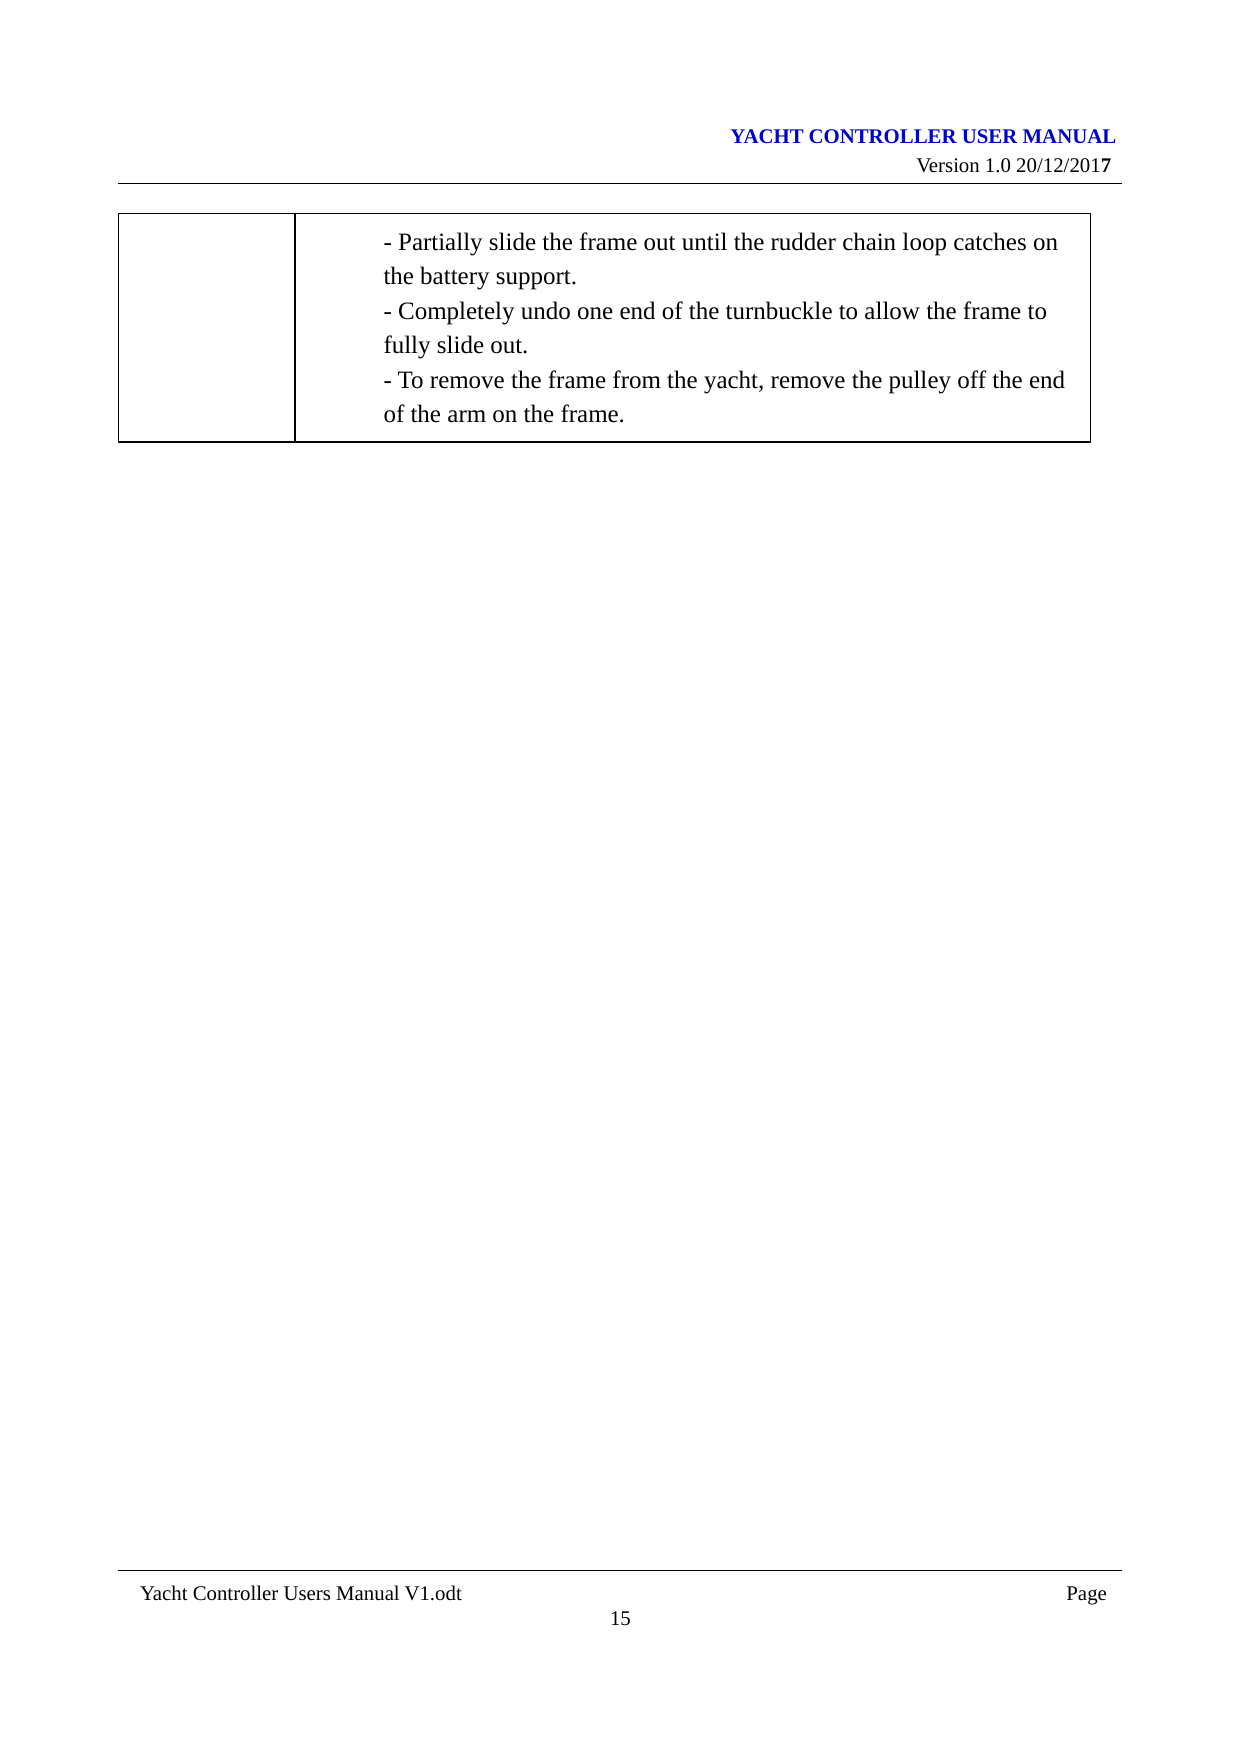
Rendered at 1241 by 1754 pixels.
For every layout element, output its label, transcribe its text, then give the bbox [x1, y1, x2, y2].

table_cell [119, 214, 294, 441]
table_cell - Partially slide the frame out until the rudder chain loop catches on the battery support. - Completely undo one end of the turnbuckle to allow the frame to fully slide out. - To remove the frame from the yacht, remove the pulley off the end of the arm on the frame. [296, 214, 1090, 441]
